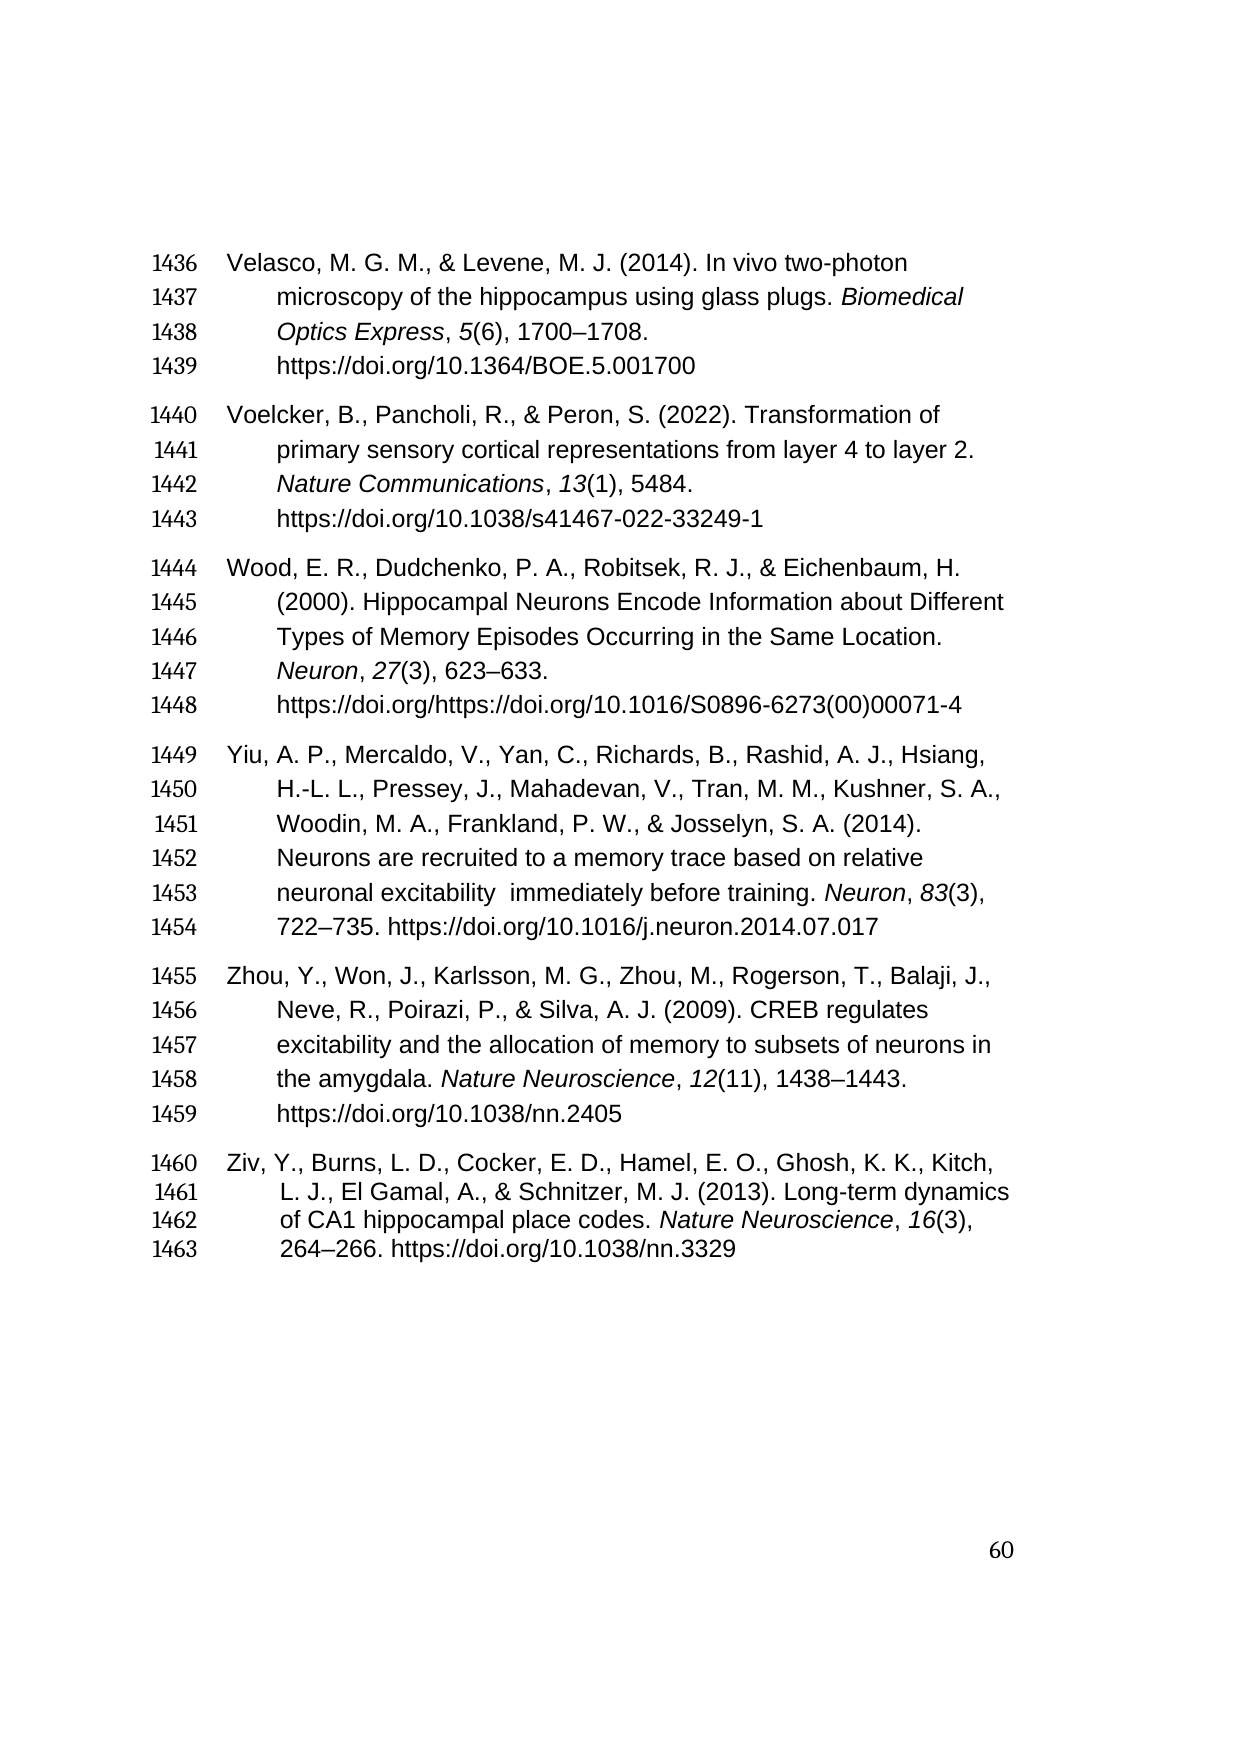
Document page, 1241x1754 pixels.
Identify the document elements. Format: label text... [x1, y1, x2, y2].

text Zhou, Y., Won, J., Karlsson, M. G., Zhou, M., Rogerson, T., Balaji, J., Neve, R., Poirazi, P., & Silva, A. J. (2009). CREB regulates excitability and the allocation of memory to subsets of neurons in the amygdala. Nature Neuroscience, 12(11), 1438–1443. https://doi.org/10.1038/nn.2405 [226, 961, 1014, 1128]
text Voelcker, B., Pancholi, R., & Peron, S. (2022). Transformation of primary sensory cortical representations from layer 4 to layer 2. Nature Communications, 13(1), 5484. https://doi.org/10.1038/s41467-022-33249-1 [226, 400, 1014, 532]
text Wood, E. R., Dudchenko, P. A., Robitsek, R. J., & Eichenbaum, H. (2000). Hippocampal Neurons Encode Information about Different Types of Memory Episodes Occurring in the Same Location. Neuron, 27(3), 623–633. https://doi.org/https://doi.org/10.1016/S0896-6273(00)00071-4 [226, 553, 1014, 719]
text Velasco, M. G. M., & Levene, M. J. (2014). In vivo two-photon microscopy of the hippocampus using glass plugs. Biomedical Optics Express, 5(6), 1700–1708. https://doi.org/10.1364/BOE.5.001700 [226, 248, 1014, 380]
text Yiu, A. P., Mercaldo, V., Yan, C., Richards, B., Rashid, A. J., Hsiang, H.-L. L., Pressey, J., Mahadevan, V., Tran, M. M., Kushner, S. A., Woodin, M. A., Frankland, P. W., & Josselyn, S. A. (2014). Neurons are recruited to a memory trace based on relative neuronal excitability immediately before training. Neuron, 83(3), 722–735. https://doi.org/10.1016/j.neuron.2014.07.017 [226, 739, 1014, 941]
text Ziv, Y., Burns, L. D., Cocker, E. D., Hamel, E. O., Ghosh, K. K., Kitch, L. J., El Gamal, A., & Schnitzer, M. J. (2013). Long-term dynamics of CA1 hippocampal place codes. Nature Neuroscience, 16(3), 264–266. https://doi.org/10.1038/nn.3329 [226, 1148, 1014, 1263]
